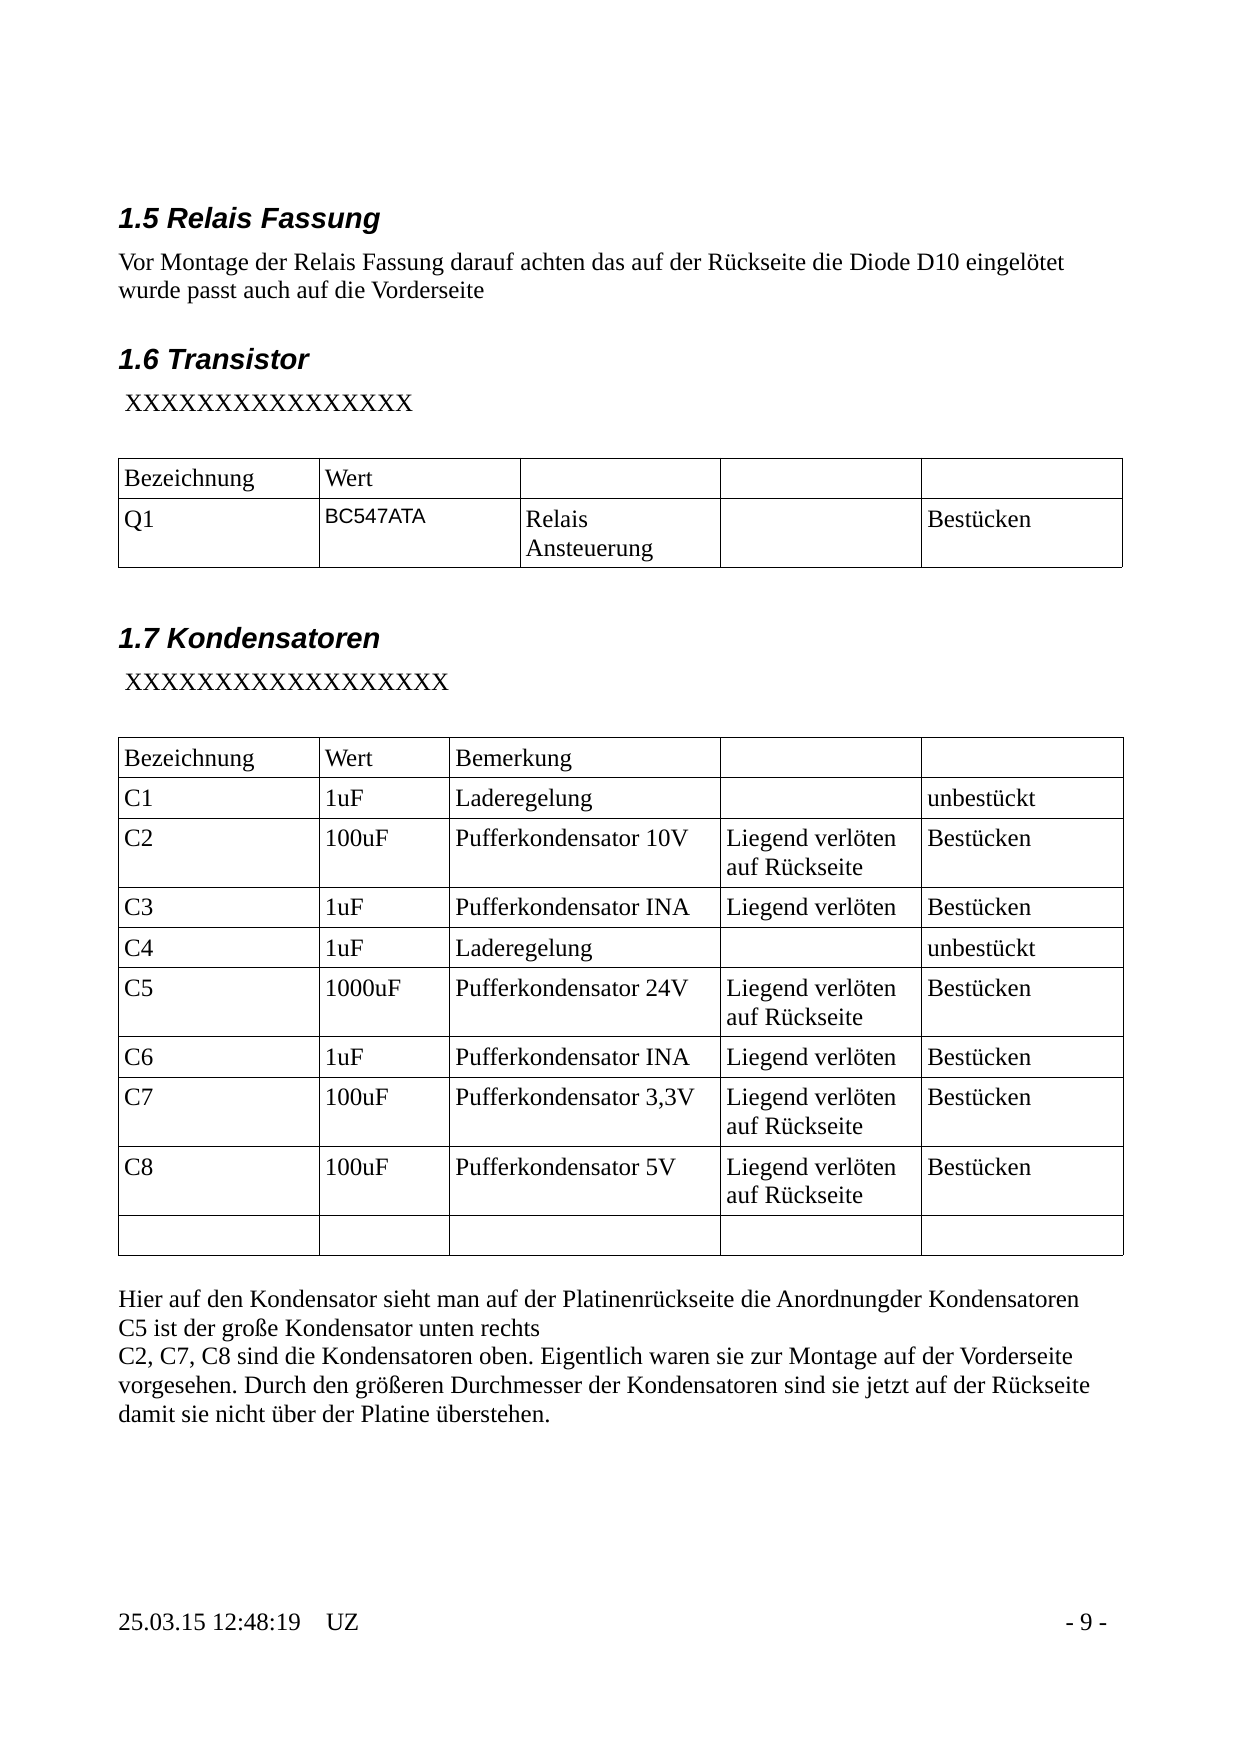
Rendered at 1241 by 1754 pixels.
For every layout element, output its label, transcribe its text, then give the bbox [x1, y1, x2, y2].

table_header Bemerkung [450, 738, 720, 777]
table_cell Liegend verlöten auf Rückseite [721, 1078, 921, 1146]
text Vor Montage der Relais Fassung darauf achten das auf der Rückseite die Diode D10 eingelötet wurde passt auch auf die Vorderseite [118, 247, 1122, 304]
table_cell Laderegelung [450, 928, 720, 967]
table_cell BC547ATA [320, 499, 520, 567]
table_header Wert [320, 459, 520, 498]
table_header [922, 459, 1122, 498]
table_cell Bestücken [922, 819, 1123, 887]
table_cell C8 [119, 1147, 319, 1215]
text C5 ist der große Kondensator unten rechts [118, 1313, 1122, 1341]
table_cell 1uF [320, 928, 449, 967]
table_header [721, 459, 921, 498]
table_cell C7 [119, 1078, 319, 1146]
table_cell Relais Ansteuerung [521, 499, 720, 567]
table_cell [320, 1216, 449, 1255]
table_cell 1uF [320, 1037, 449, 1077]
table_cell [450, 1216, 720, 1255]
subtitle 1.7 Kondensatoren [118, 621, 1122, 654]
table_cell Liegend verlöten auf Rückseite [721, 819, 921, 887]
table_cell 1000uF [320, 968, 449, 1036]
table_cell Bestücken [922, 1037, 1123, 1077]
table_cell C4 [119, 928, 319, 967]
text XXXXXXXXXXXXXXXXXX [118, 667, 1122, 696]
table_cell 1uF [320, 888, 449, 927]
table_cell Laderegelung [450, 778, 720, 818]
table_header [922, 738, 1123, 777]
table_cell [922, 1216, 1123, 1255]
table_cell C3 [119, 888, 319, 927]
table_header [721, 738, 921, 777]
table_cell Pufferkondensator INA [450, 1037, 720, 1077]
table_cell 1uF [320, 778, 449, 818]
table_cell Bestücken [922, 1078, 1123, 1146]
table_cell Bestücken [922, 968, 1123, 1036]
table_cell unbestückt [922, 928, 1123, 967]
table_header Wert [320, 738, 449, 777]
table_cell C5 [119, 968, 319, 1036]
text XXXXXXXXXXXXXXXX [118, 388, 1122, 416]
table_cell [119, 1216, 319, 1255]
table_cell [721, 499, 921, 567]
table_cell [721, 928, 921, 967]
table_cell [721, 1216, 921, 1255]
subtitle 1.5 Relais Fassung [118, 201, 1122, 234]
table_cell Bestücken [922, 499, 1122, 567]
table_cell Bestücken [922, 1147, 1123, 1215]
table_cell Liegend verlöten auf Rückseite [721, 1147, 921, 1215]
table_cell C2 [119, 819, 319, 887]
table_cell Pufferkondensator INA [450, 888, 720, 927]
table_header [521, 459, 720, 498]
table_header Bezeichnung [119, 459, 319, 498]
table_cell Pufferkondensator 5V [450, 1147, 720, 1215]
text C2, C7, C8 sind die Kondensatoren oben. Eigentlich waren sie zur Montage auf der Vorderseite vorgesehen. Durch den größeren Durchmesser der Kondensatoren sind sie jetzt auf der Rückseite damit sie nicht über der Platine überstehen. [118, 1341, 1122, 1428]
table_cell Liegend verlöten auf Rückseite [721, 968, 921, 1036]
table_cell 100uF [320, 1147, 449, 1215]
table_cell Pufferkondensator 3,3V [450, 1078, 720, 1146]
table_header Bezeichnung [119, 738, 319, 777]
table_cell C6 [119, 1037, 319, 1077]
table_cell Pufferkondensator 10V [450, 819, 720, 887]
text Hier auf den Kondensator sieht man auf der Platinenrückseite die Anordnungder Kondensatoren [118, 1284, 1122, 1313]
table_cell 100uF [320, 819, 449, 887]
table_cell C1 [119, 778, 319, 818]
table_cell Liegend verlöten [721, 1037, 921, 1077]
table_cell Pufferkondensator 24V [450, 968, 720, 1036]
table_cell unbestückt [922, 778, 1123, 818]
table_cell [721, 778, 921, 818]
table_cell Bestücken [922, 888, 1123, 927]
subtitle 1.6 Transistor [118, 342, 1122, 375]
table_cell Q1 [119, 499, 319, 567]
table_cell Liegend verlöten [721, 888, 921, 927]
table_cell 100uF [320, 1078, 449, 1146]
